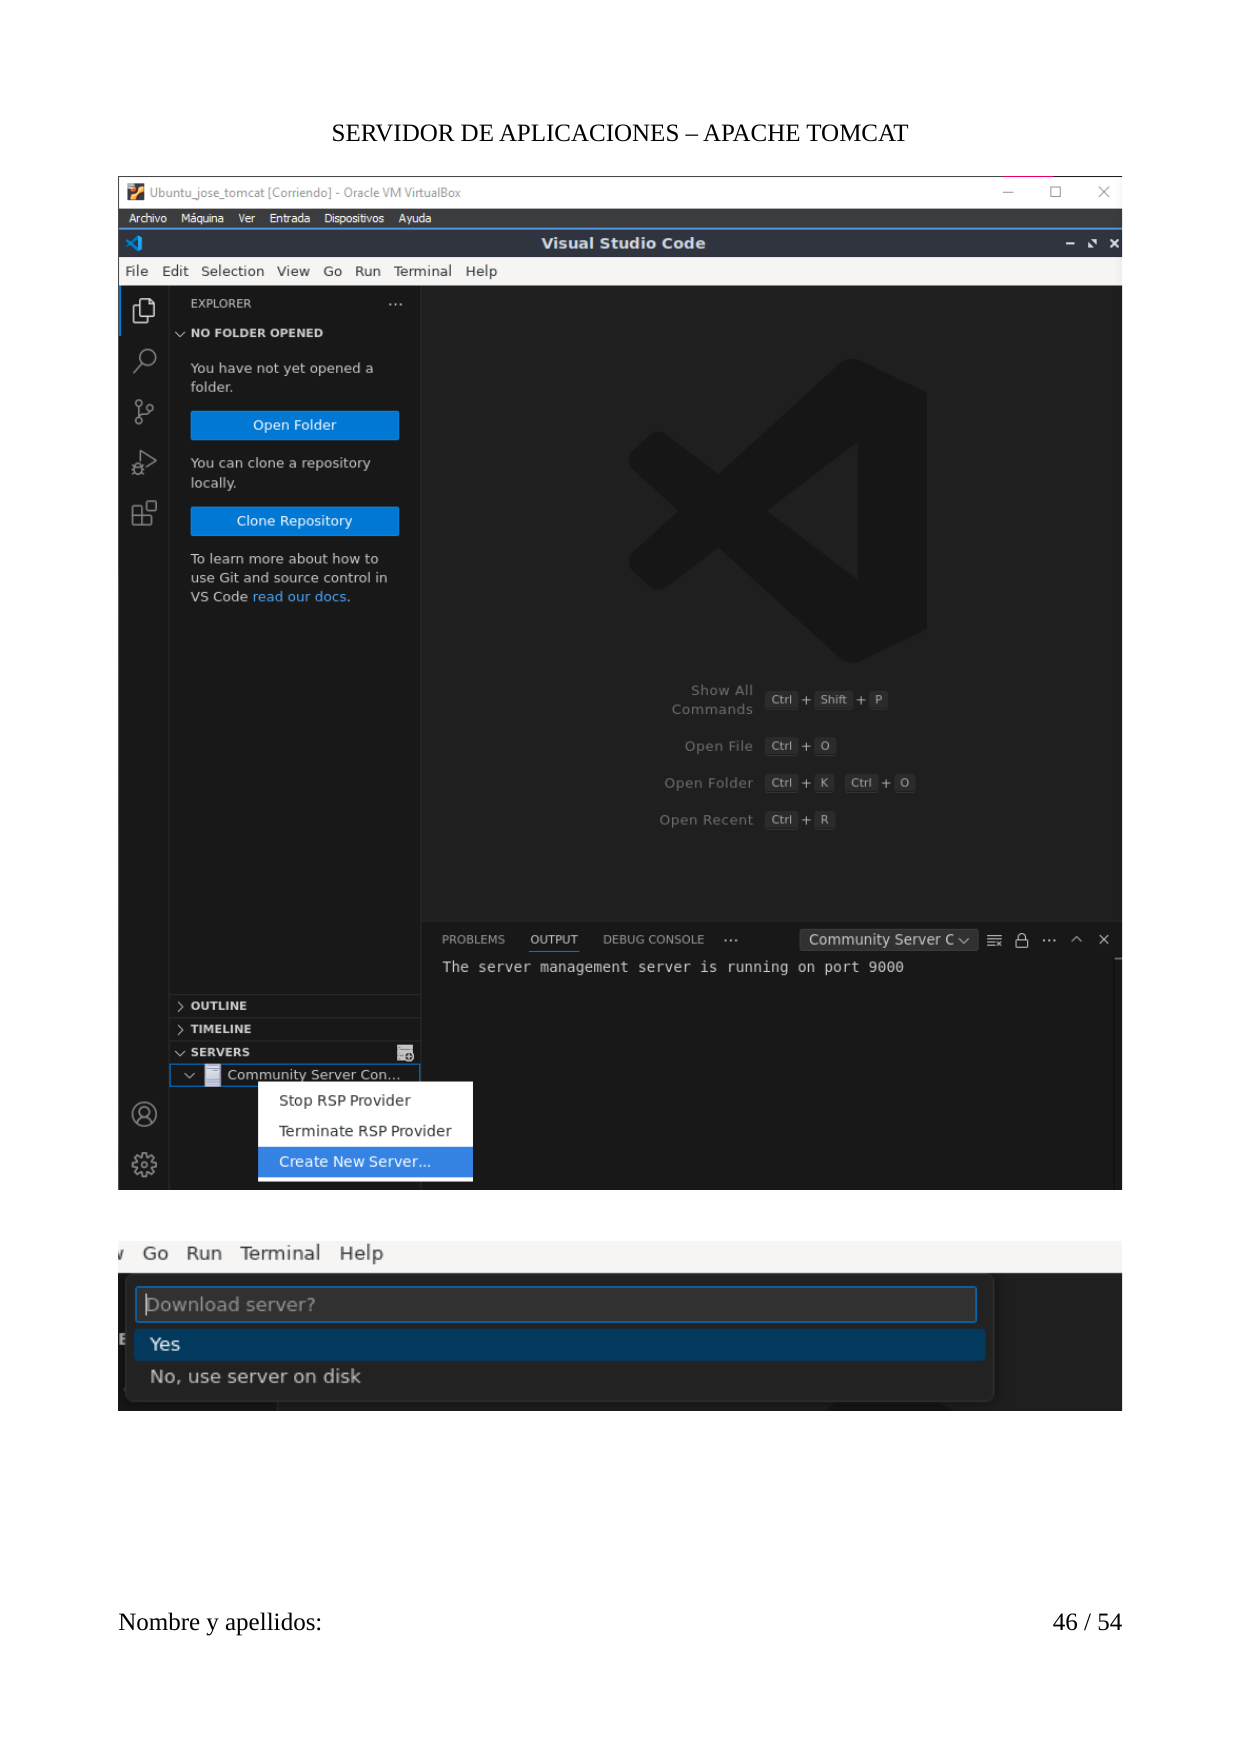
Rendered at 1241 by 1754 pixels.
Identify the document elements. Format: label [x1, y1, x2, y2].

picture [118, 1241, 1123, 1411]
picture [118, 176, 1123, 1190]
